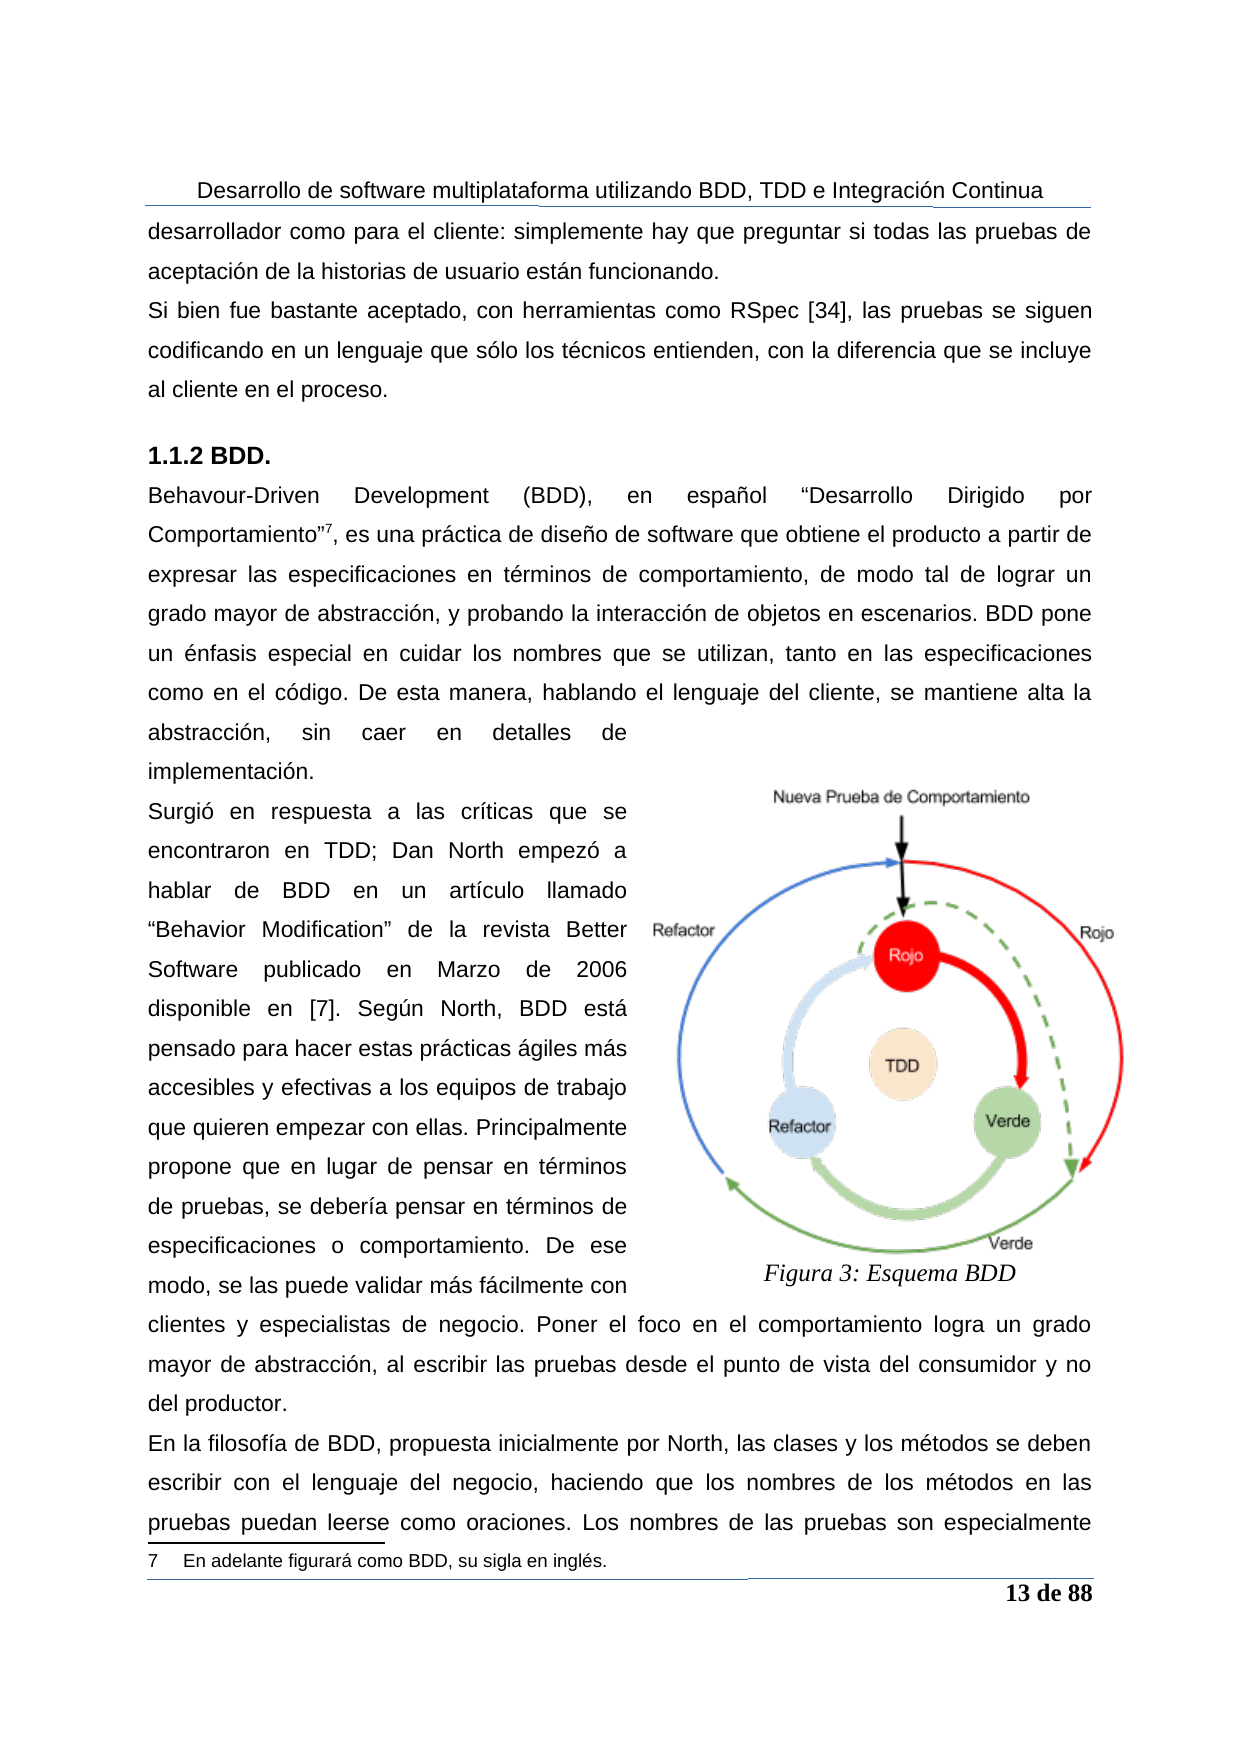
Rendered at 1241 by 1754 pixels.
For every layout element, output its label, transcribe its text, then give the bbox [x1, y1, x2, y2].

text Surgió en respuesta a las críticas que se encontraron en TDD; Dan North empezó a hablar de BDD en un artículo llamado “Behavior Modification” de la revista Better Software publicado en Marzo de 2006 disponible en [7]. Según North, BDD está pensado para hacer estas prácticas ágiles más accesibles y efectivas a los equipos de trabajo que quieren empezar con ellas. Principalmente propone que en lugar de pensar en términos de pruebas, se debería pensar en términos de especificaciones o comportamiento. De ese modo, se las puede validar más fácilmente con clientes y especialistas de negocio. Poner el foco en el comportamiento logra un grado mayor de abstracción, al escribir las pruebas desde el punto de vista del consumidor y no del productor. [148, 798, 1093, 1416]
subtitle 1.1.2 BDD. [148, 441, 1093, 469]
text Behavour-Driven Development (BDD), en español “Desarrollo Dirigido por Comportamiento”, es una práctica de diseño de software que obtiene el producto a partir de expresar las especificaciones en términos de comportamiento, de modo tal de lograr un grado mayor de abstracción, y probando la interacción de objetos en escenarios. BDD pone un énfasis especial en cuidar los nombres que se utilizan, tanto en las especificaciones como en el código. De esta manera, hablando el lenguaje del cliente, se mantiene alta la abstracción, sin caer en detalles de implementación. [148, 482, 1152, 785]
text En la filosofía de BDD, propuesta inicialmente por North, las clases y los métodos se deben escribir con el lenguaje del negocio, haciendo que los nombres de los métodos en las pruebas puedan leerse como oraciones. Los nombres de las pruebas son especialmente [148, 1429, 1093, 1535]
text Si bien fue bastante aceptado, con herramientas como RSpec [34], las pruebas se siguen codificando en un lenguaje que sólo los técnicos entienden, con la diferencia que se incluye al cliente en el proceso. [148, 297, 1093, 403]
text En adelante figurará como BDD, su sigla en inglés. [148, 1549, 1093, 1571]
text desarrollador como para el cliente: simplemente hay que preguntar si todas las pruebas de aceptación de la historias de usuario están funcionando. [148, 218, 1093, 284]
text Figura 3: Esquema BDD [627, 755, 1152, 1287]
picture [632, 755, 1147, 1259]
